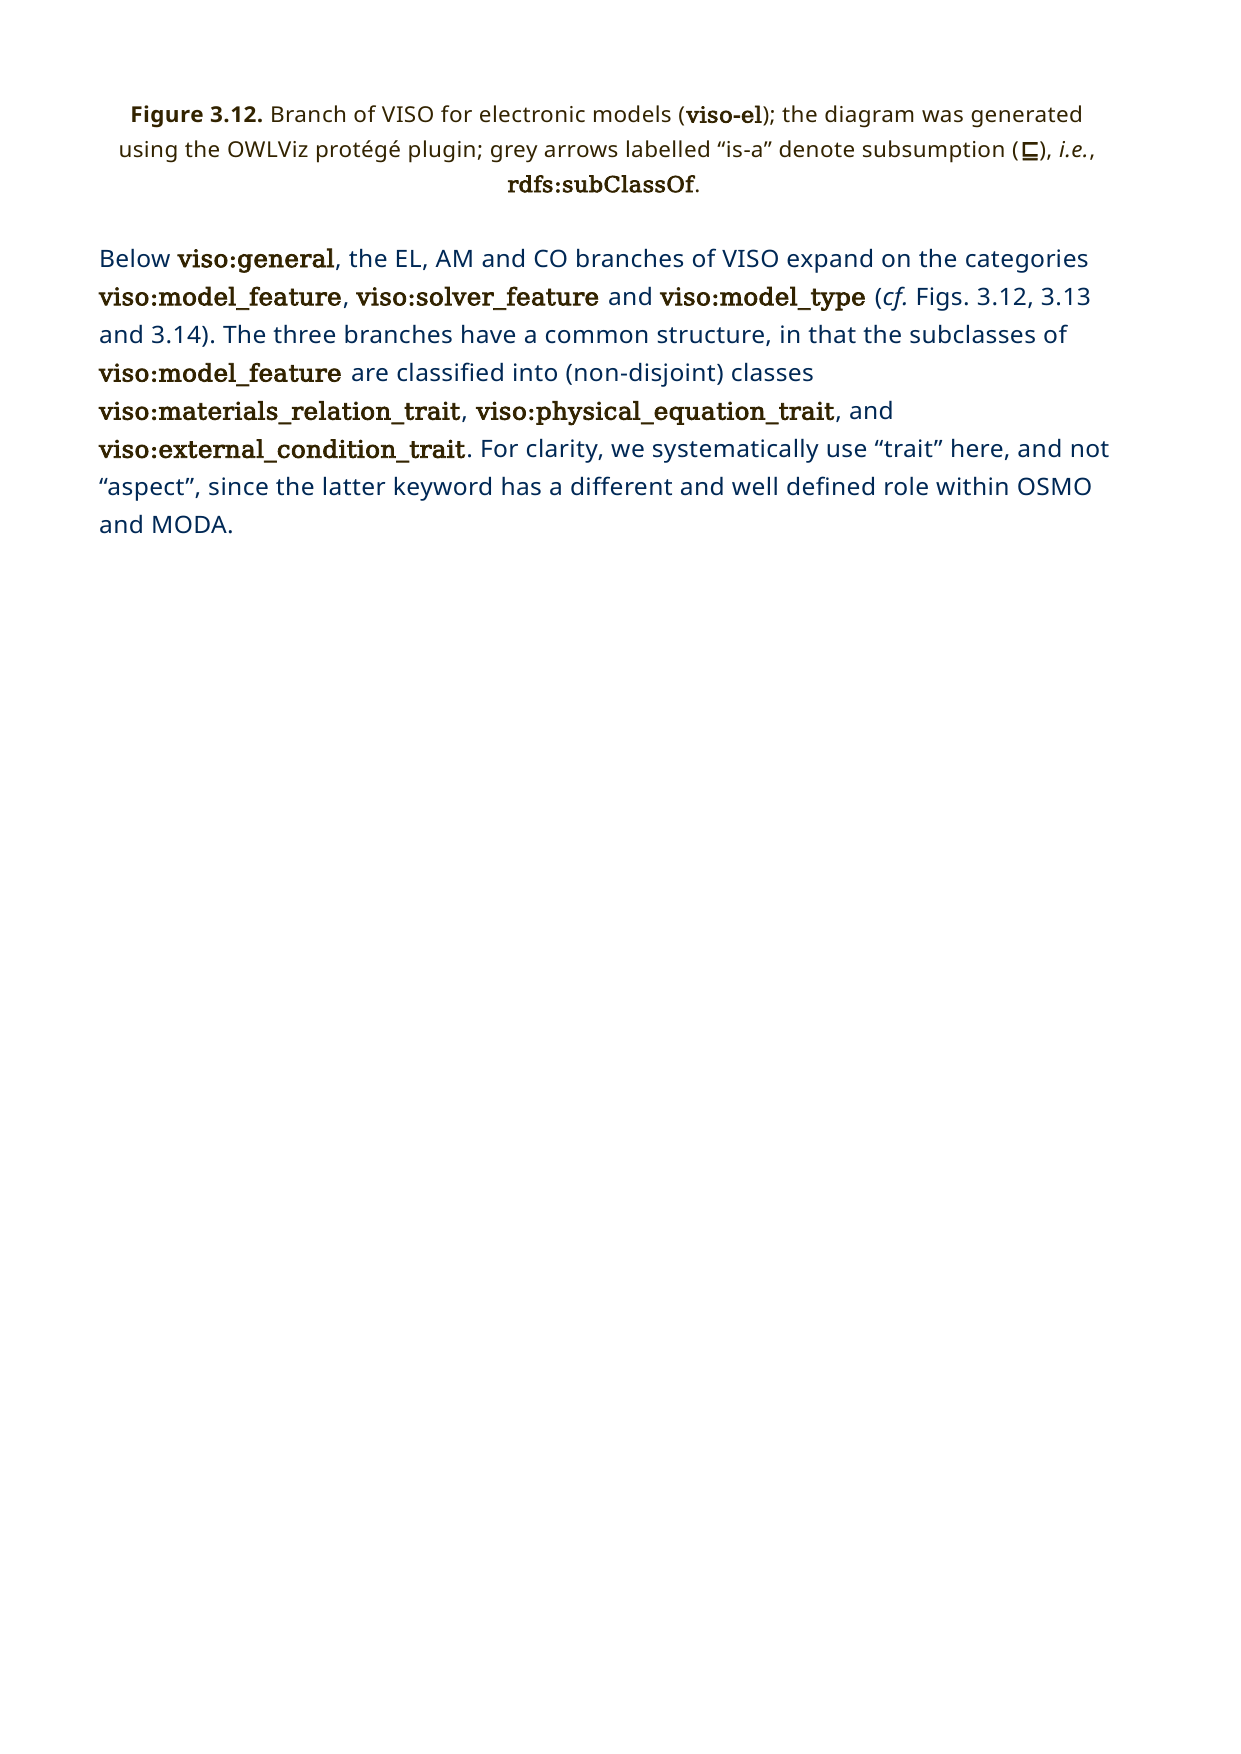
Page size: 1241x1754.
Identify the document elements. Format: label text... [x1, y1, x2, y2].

text Below viso:general, the EL, AM and CO branches of VISO expand on the categories viso:model_feature, viso:solver_feature and viso:model_type (cf. Figs. 3.12, 3.13 and 3.14). The three branches have a common structure, in that the subclasses of viso:model_feature are classified into (non-disjoint) classes viso:materials_relation_trait, viso:physical_equation_trait, and viso:external_condition_trait. For clarity, we systematically use “trait” here, and not “aspect”, since the latter keyword has a different and well defined role within OSMO and MODA. [99, 241, 1114, 541]
text Figure 3.12. Branch of VISO for electronic models (viso-el); the diagram was generated using the OWLViz protégé plugin; grey arrows labelled “is-a” denote subsumption (⊑), i.e., rdfs:subClassOf. [99, 99, 1114, 198]
